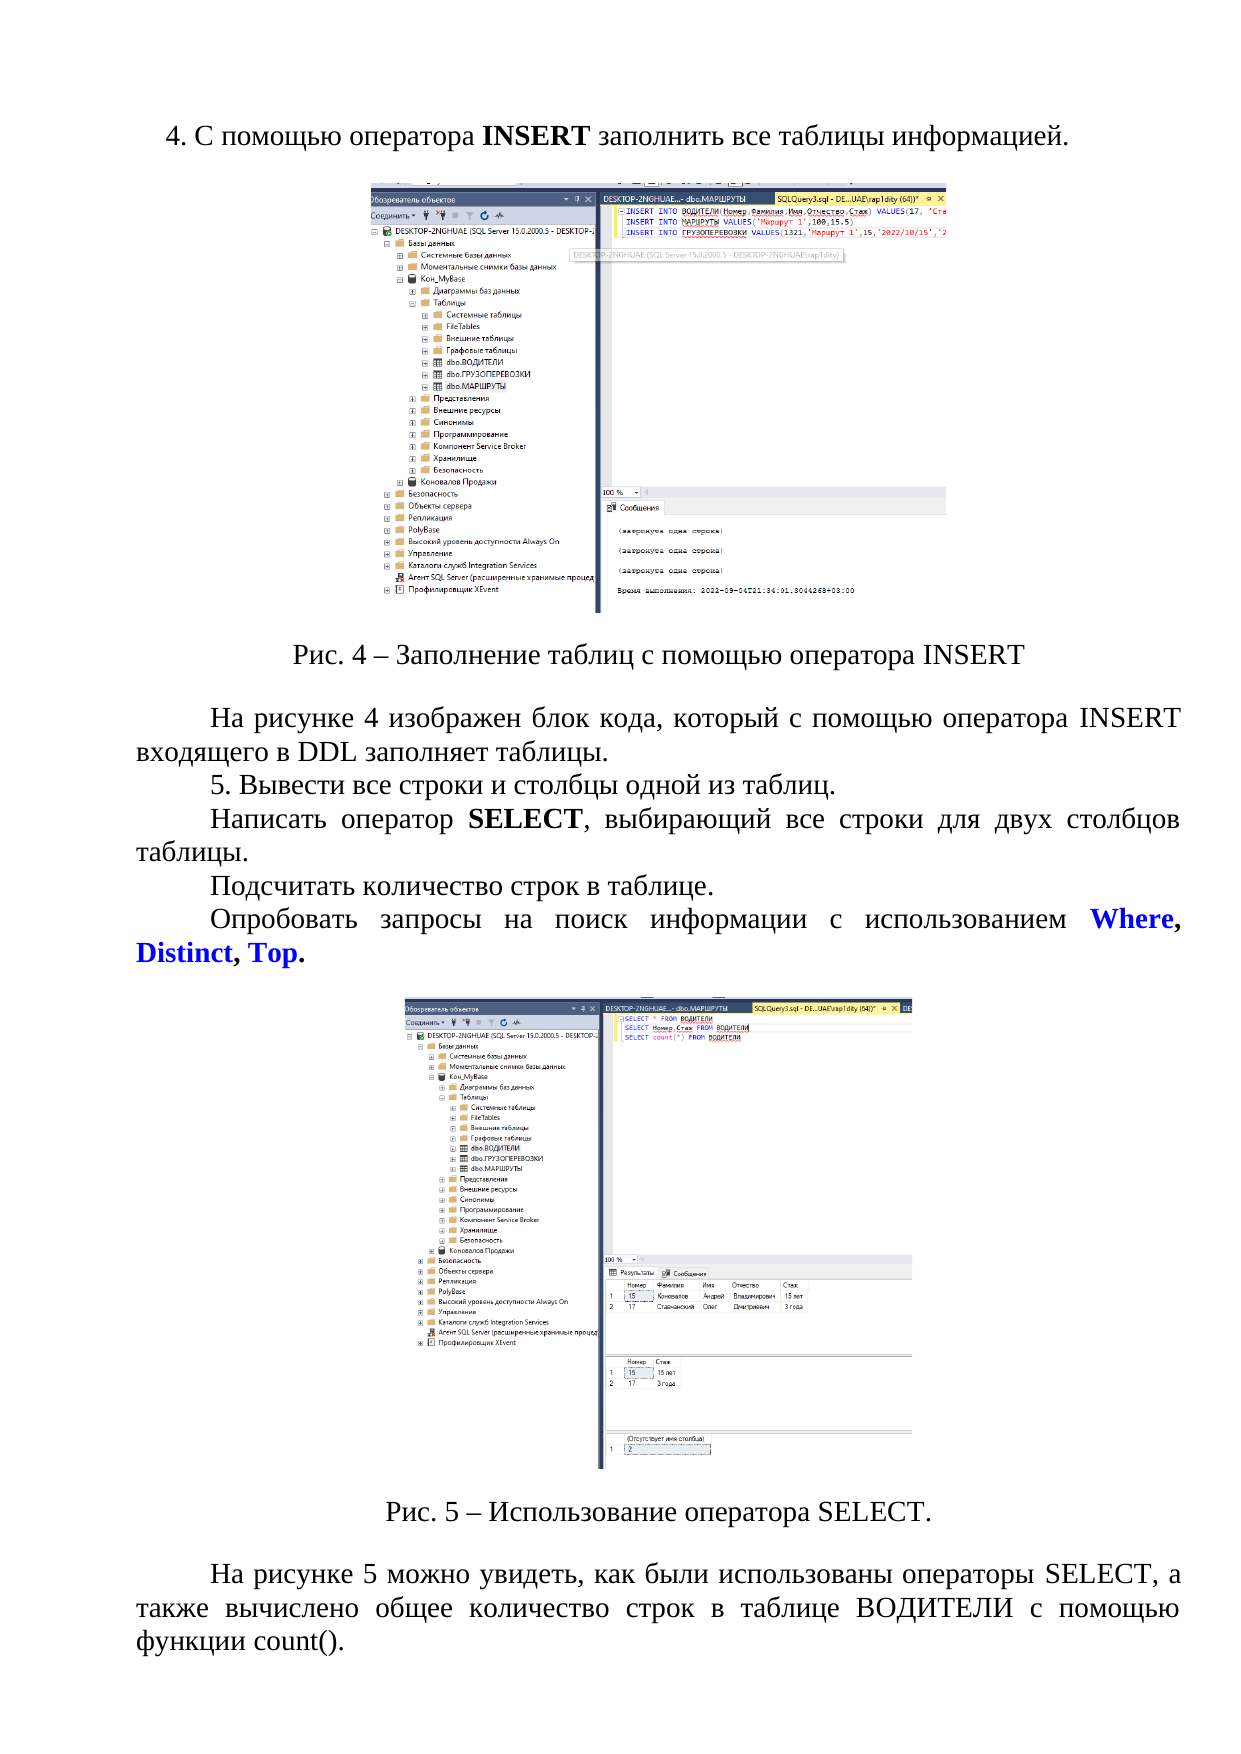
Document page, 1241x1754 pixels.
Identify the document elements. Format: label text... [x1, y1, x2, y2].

picture [404, 997, 913, 1469]
text Рис. 4 – Заполнение таблиц с помощью оператора INSERT [136, 637, 1181, 671]
text Подсчитать количество строк в таблице. [136, 868, 1181, 901]
picture [371, 183, 947, 613]
text 5. Вывести все строки и столбцы одной из таблиц. [136, 767, 1181, 801]
text На рисунке 4 изображен блок кода, который с помощью оператора INSERT входящего в DDL заполняет таблицы. [136, 700, 1181, 767]
text Опробовать запросы на поиск информации с использованием Where, Distinct, Top. [136, 901, 1181, 968]
text 4. С помощью оператора INSERT заполнить все таблицы информацией. [136, 118, 1181, 152]
text На рисунке 5 можно увидеть, как были использованы операторы SELECT, а также вычислено общее количество строк в таблице ВОДИТЕЛИ с помощью функции count(). [136, 1556, 1181, 1657]
text Рис. 5 – Использование оператора SELECT. [136, 1494, 1181, 1527]
text Написать оператор SELECT, выбирающий все строки для двух столбцов таблицы. [136, 801, 1181, 868]
